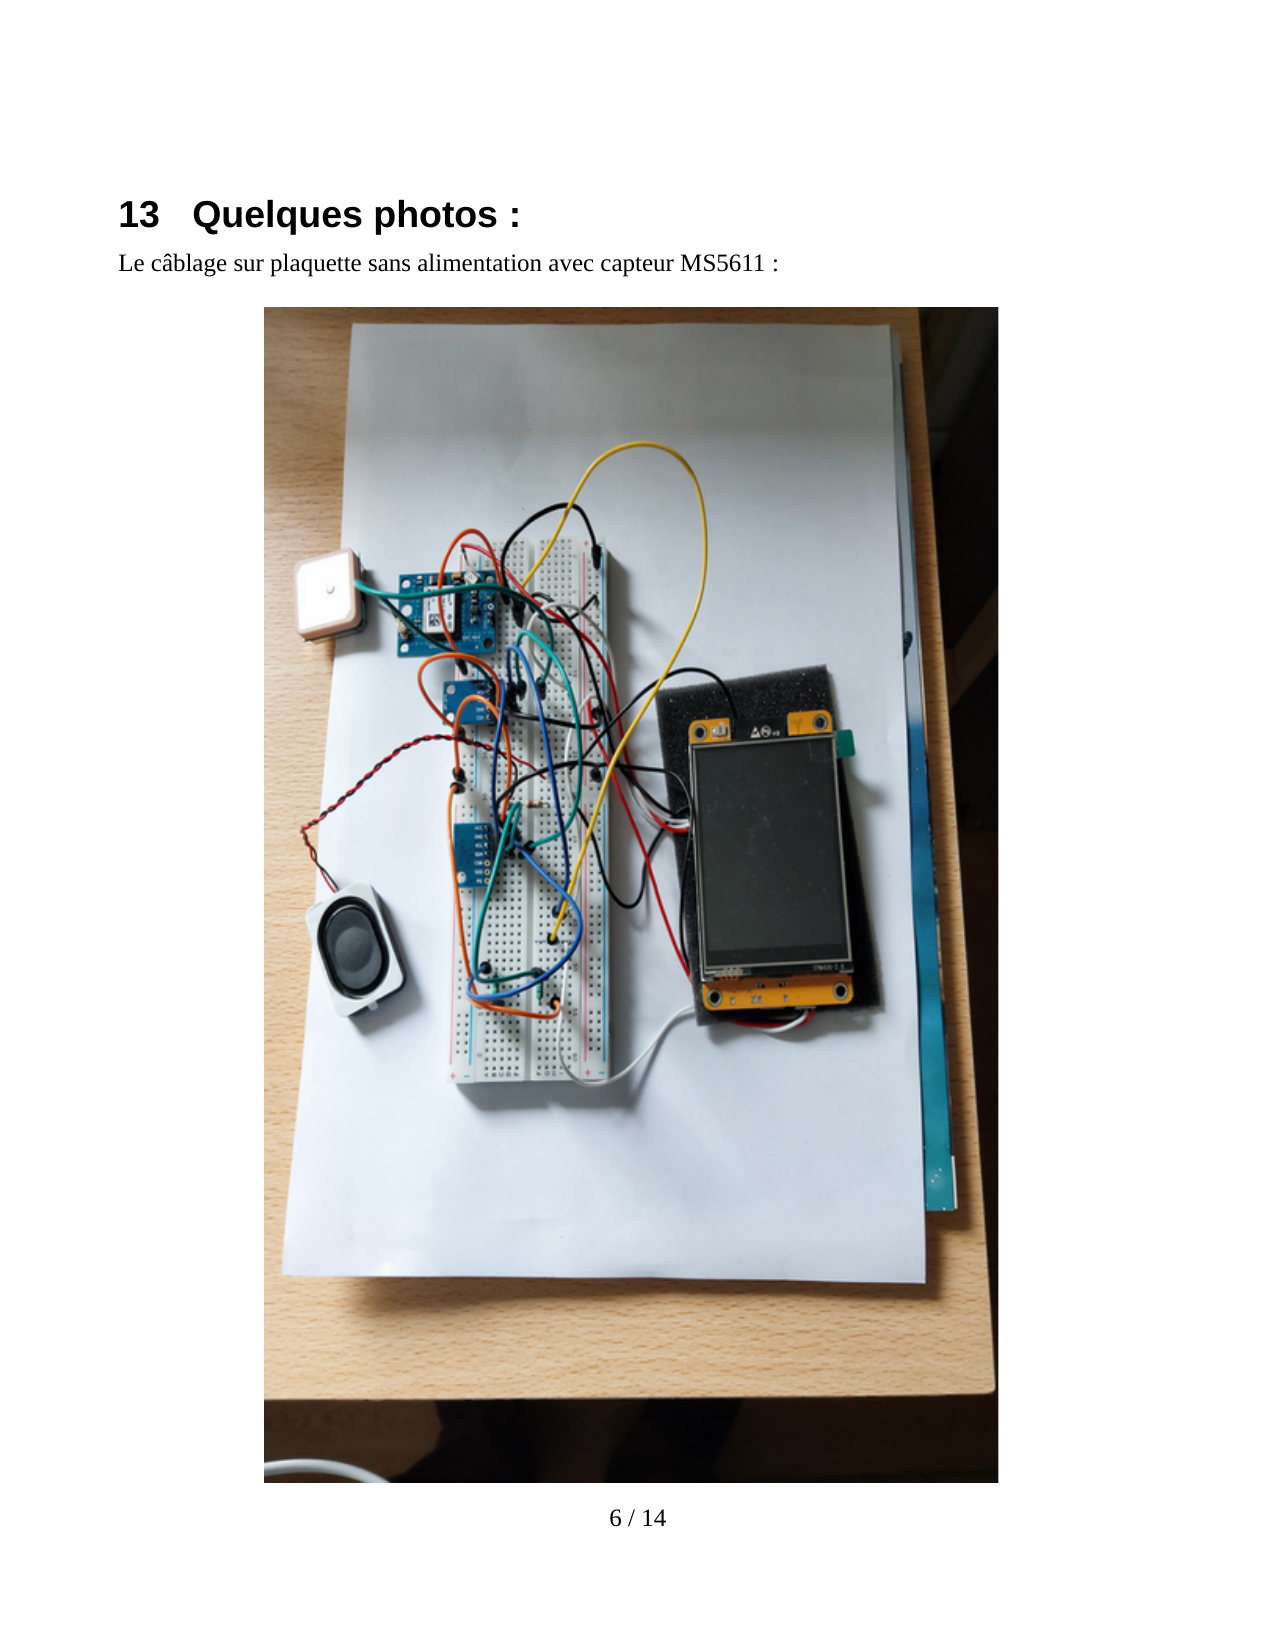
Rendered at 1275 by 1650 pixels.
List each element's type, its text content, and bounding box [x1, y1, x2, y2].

picture [264, 307, 999, 1483]
subtitle Quelques photos : [118, 192, 1157, 235]
text Le câblage sur plaquette sans alimentation avec capteur MS5611 : [118, 248, 1157, 277]
